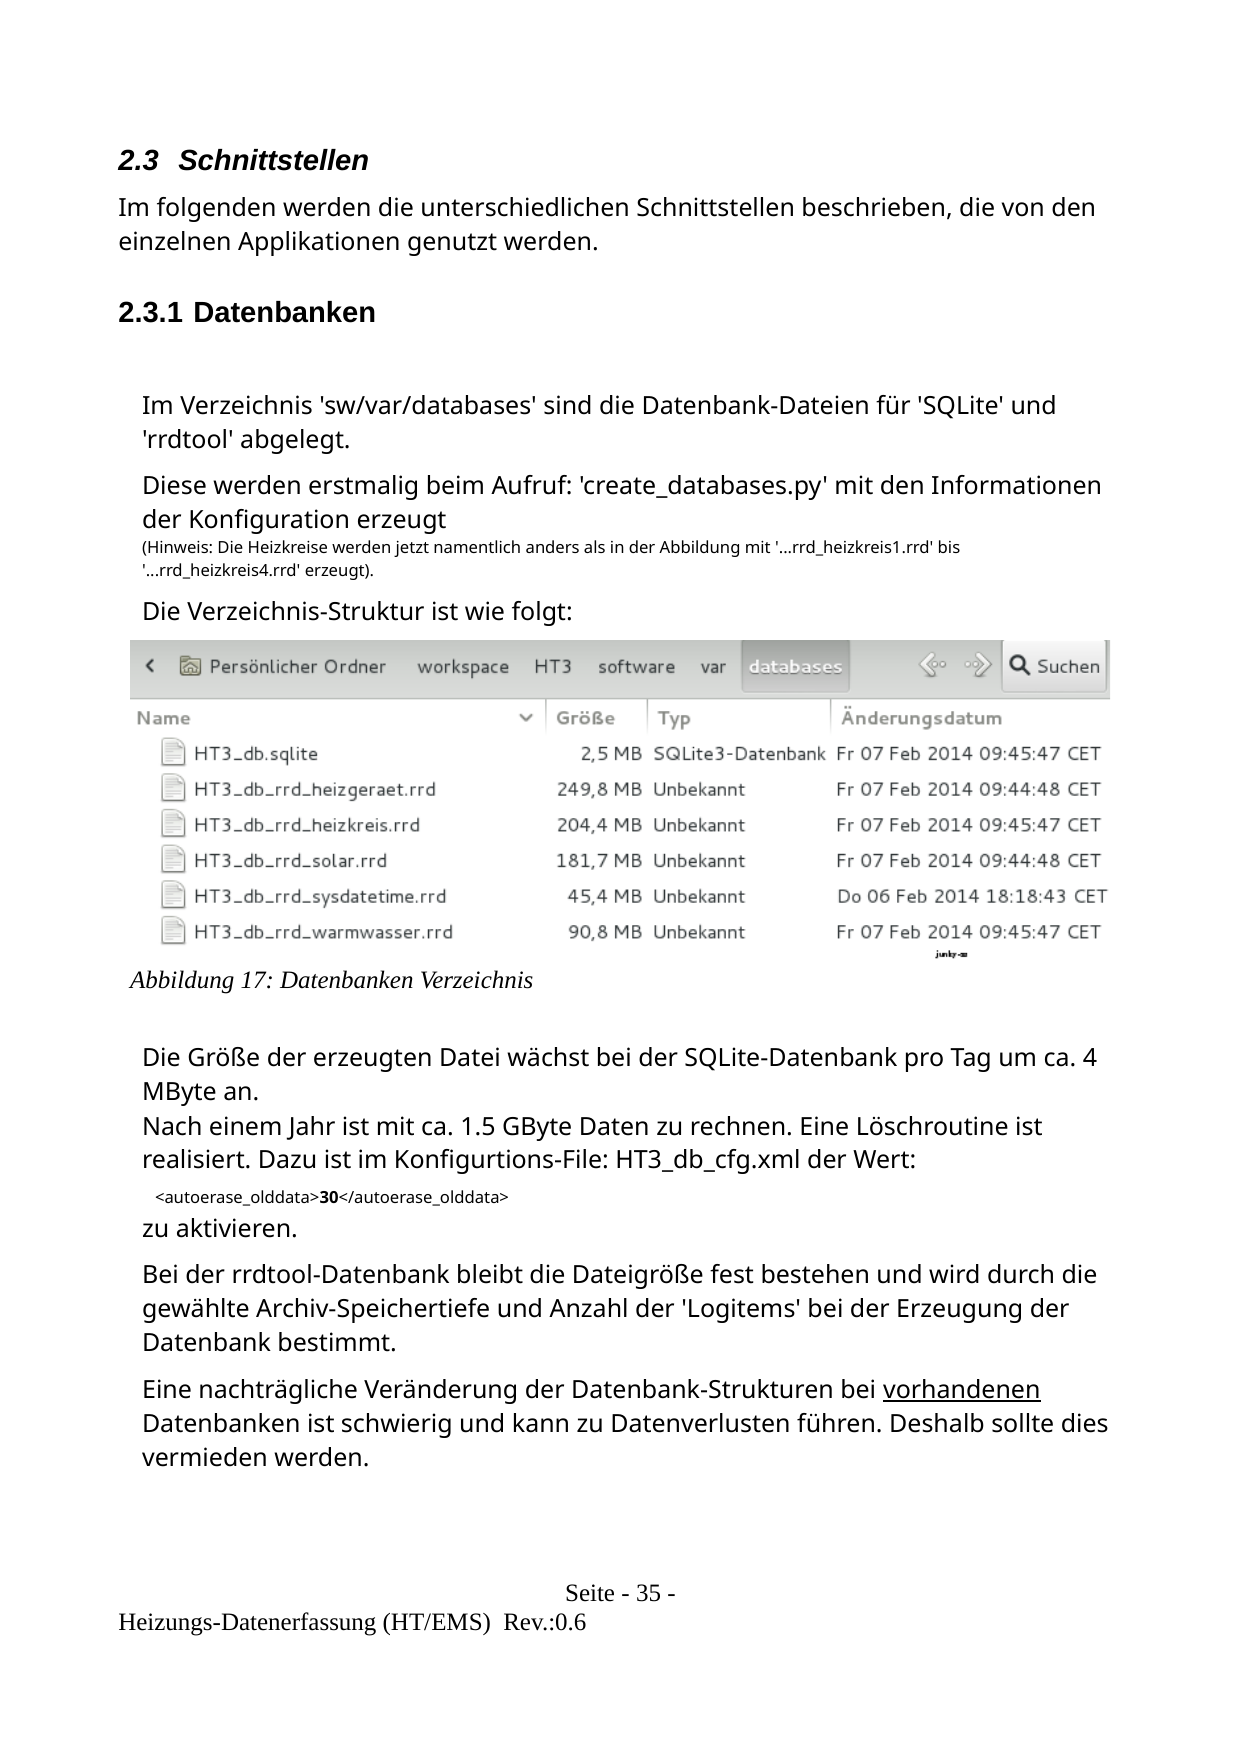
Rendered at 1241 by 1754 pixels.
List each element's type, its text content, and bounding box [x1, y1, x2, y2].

picture [130, 640, 1111, 965]
text Die Größe der erzeugten Datei wächst bei der SQLite-Datenbank pro Tag um ca. 4 MByte an. Nach einem Jahr ist mit ca. 1.5 GByte Daten zu rechnen. Eine Löschroutine ist realisiert. Dazu ist im Konfigurtions-File: HT3_db_cfg.xml der Wert: <autoerase_olddata>30</autoerase_olddata> zu aktivieren. [142, 1040, 1122, 1244]
text Eine nachträgliche Veränderung der Datenbank-Strukturen bei vorhandenen Datenbanken ist schwierig und kann zu Datenverlusten führen. Deshalb sollte dies vermieden werden. [142, 1372, 1122, 1474]
text Im folgenden werden die unterschiedlichen Schnittstellen beschrieben, die von den einzelnen Applikationen genutzt werden. [118, 189, 1122, 257]
subtitle Schnittstellen [118, 143, 1122, 177]
text Die Verzeichnis-Struktur ist wie folgt: [142, 594, 1122, 628]
text Diese werden erstmalig beim Aufruf: 'create_databases.py' mit den Informationen der Konfiguration erzeugt (Hinweis: Die Heizkreise werden jetzt namentlich anders als in der Abbildung mit '...rrd_heizkreis1.rrd' bis '...rrd_heizkreis4.rrd' erzeugt). [142, 468, 1122, 582]
text Im Verzeichnis 'sw/var/databases' sind die Datenbank-Dateien für 'SQLite' und 'rrdtool' abgelegt. [142, 387, 1122, 456]
subtitle Datenbanken [118, 295, 1122, 328]
text Bei der rrdtool-Datenbank bleibt die Dateigröße fest bestehen und wird durch die gewählte Archiv-Speichertiefe und Anzahl der 'Logitems' bei der Erzeugung der Datenbank bestimmt. [142, 1257, 1122, 1359]
text Abbildung 17: Datenbanken Verzeichnis [130, 965, 1110, 993]
